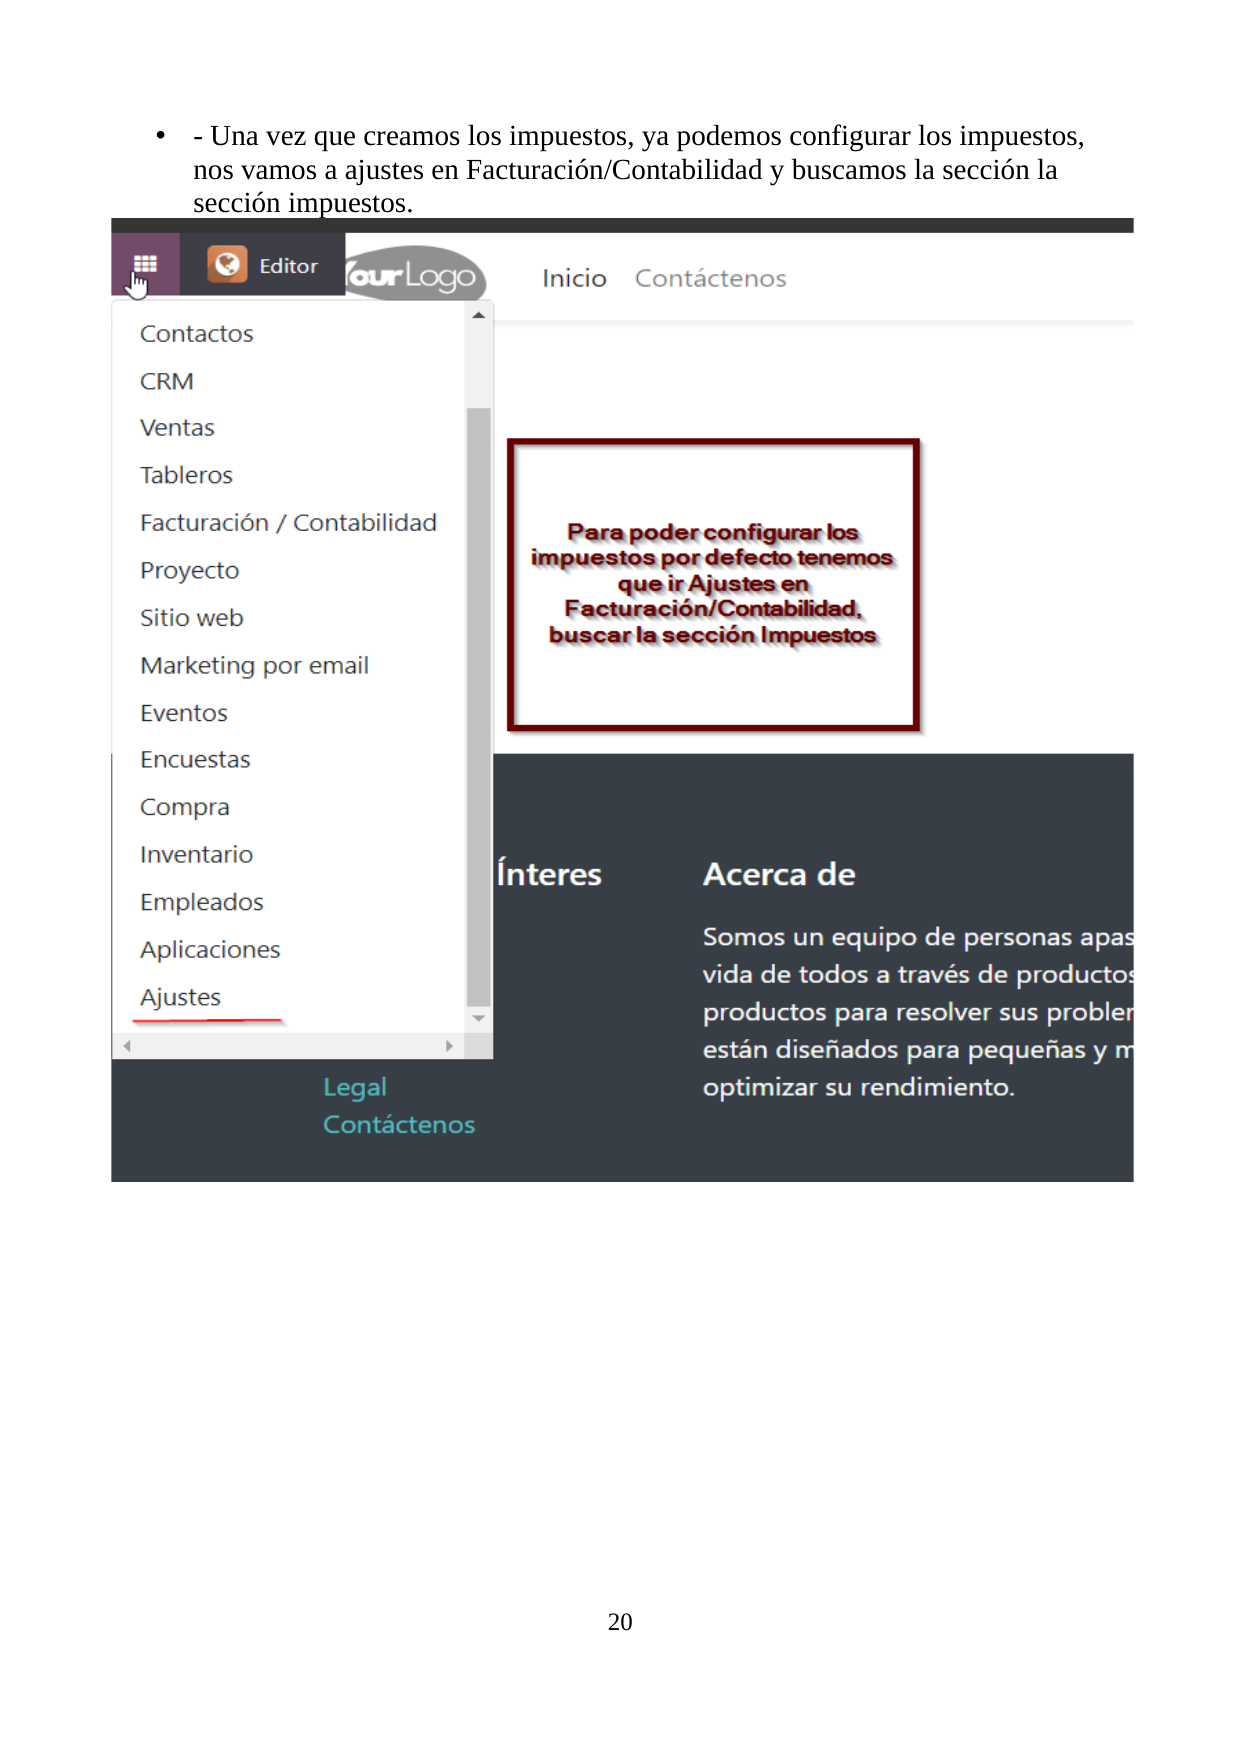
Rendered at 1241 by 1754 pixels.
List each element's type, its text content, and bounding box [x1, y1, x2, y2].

list - Una vez que creamos los impuestos, ya podemos configurar los impuestos, nos vamos a ajustes en Facturación/Contabilidad y buscamos la sección la sección impuestos. [156, 118, 1122, 218]
picture [111, 218, 1134, 1182]
